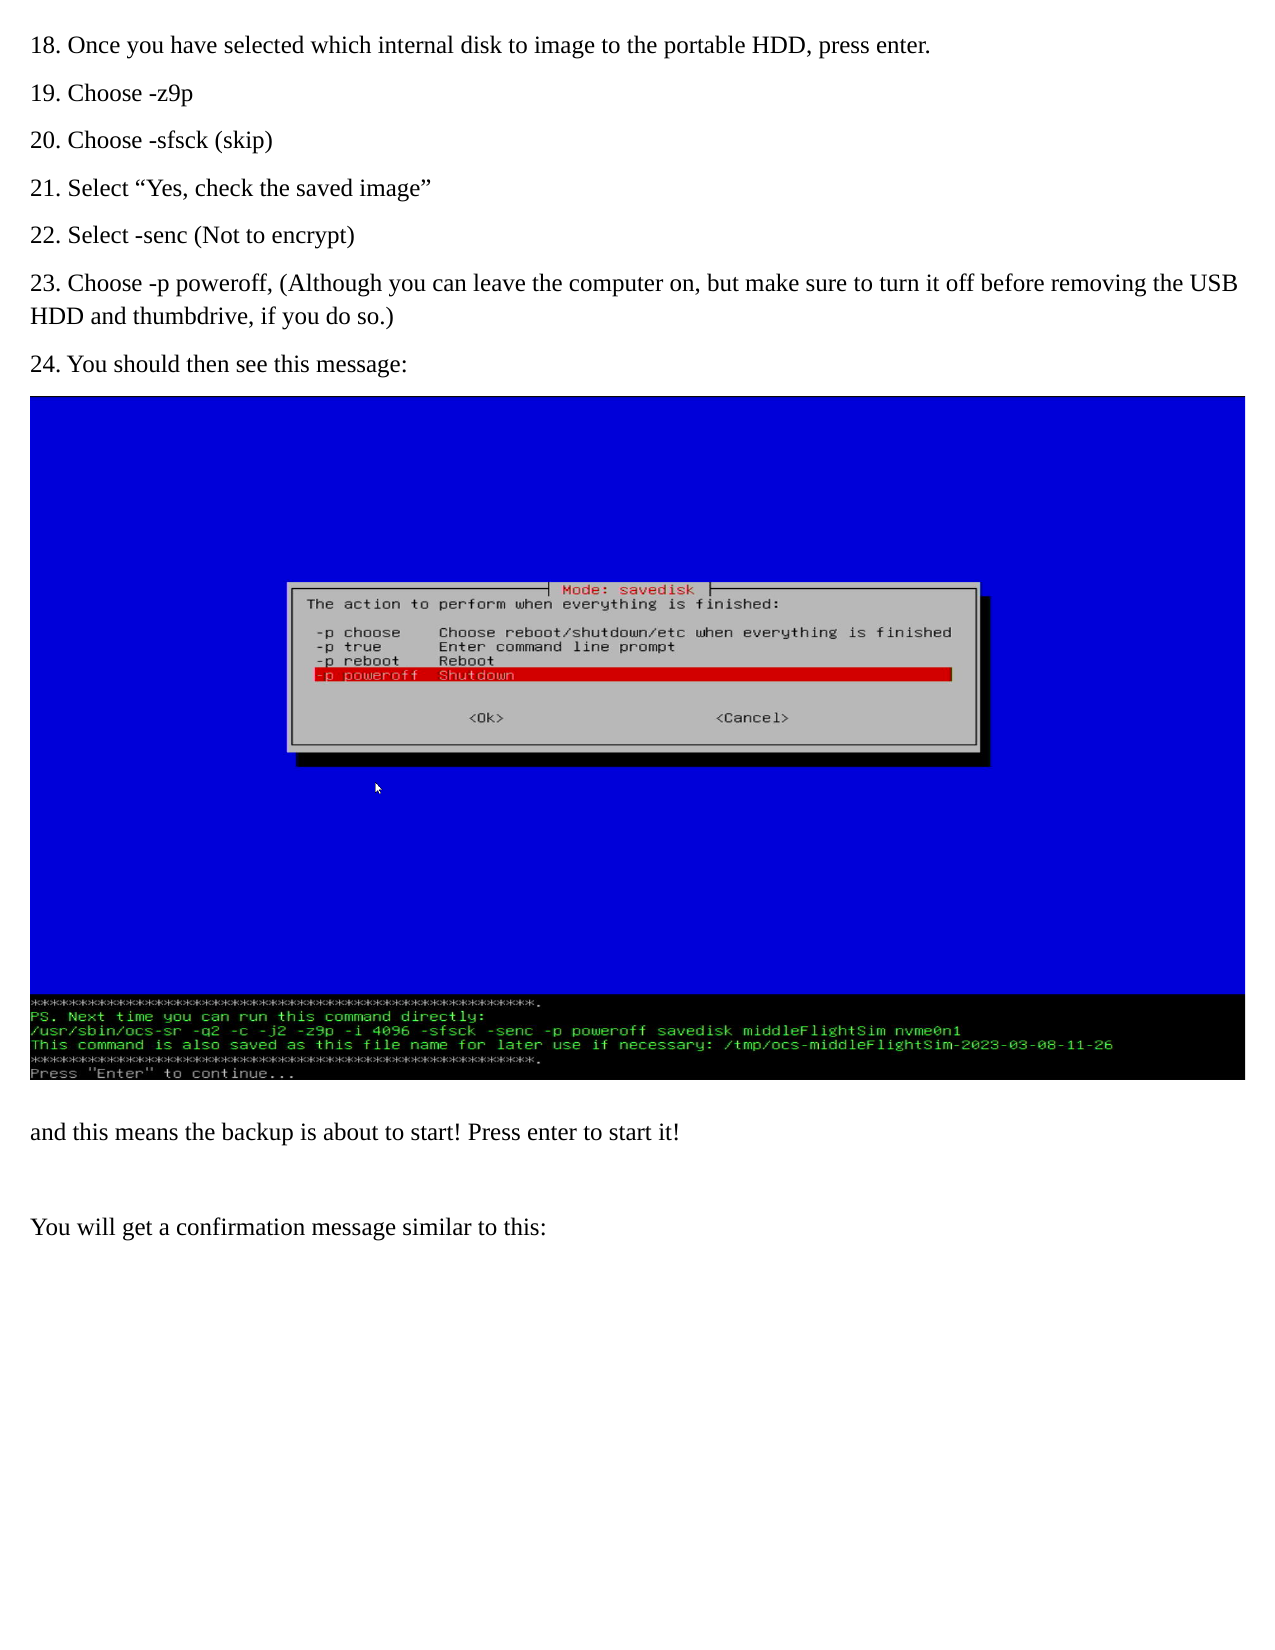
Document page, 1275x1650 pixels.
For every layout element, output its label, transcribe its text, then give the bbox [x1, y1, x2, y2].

text 18. Once you have selected which internal disk to image to the portable HDD, press enter. [30, 30, 1245, 59]
text 19. Choose -z9p [30, 78, 1245, 106]
text 22. Select -senc (Not to encrypt) [30, 220, 1245, 249]
picture [30, 396, 1246, 1080]
text and this means the backup is about to start! Press enter to start it! [30, 1080, 1245, 1146]
text 23. Choose -p poweroff, (Although you can leave the computer on, but make sure to turn it off before removing the USB HDD and thumbdrive, if you do so.) [30, 268, 1245, 330]
text You will get a confirmation message similar to this: [30, 1212, 1245, 1241]
text 21. Select “Yes, check the saved image” [30, 173, 1245, 202]
text 20. Choose -sfsck (skip) [30, 125, 1245, 154]
text 24. You should then see this message: [30, 349, 1245, 377]
